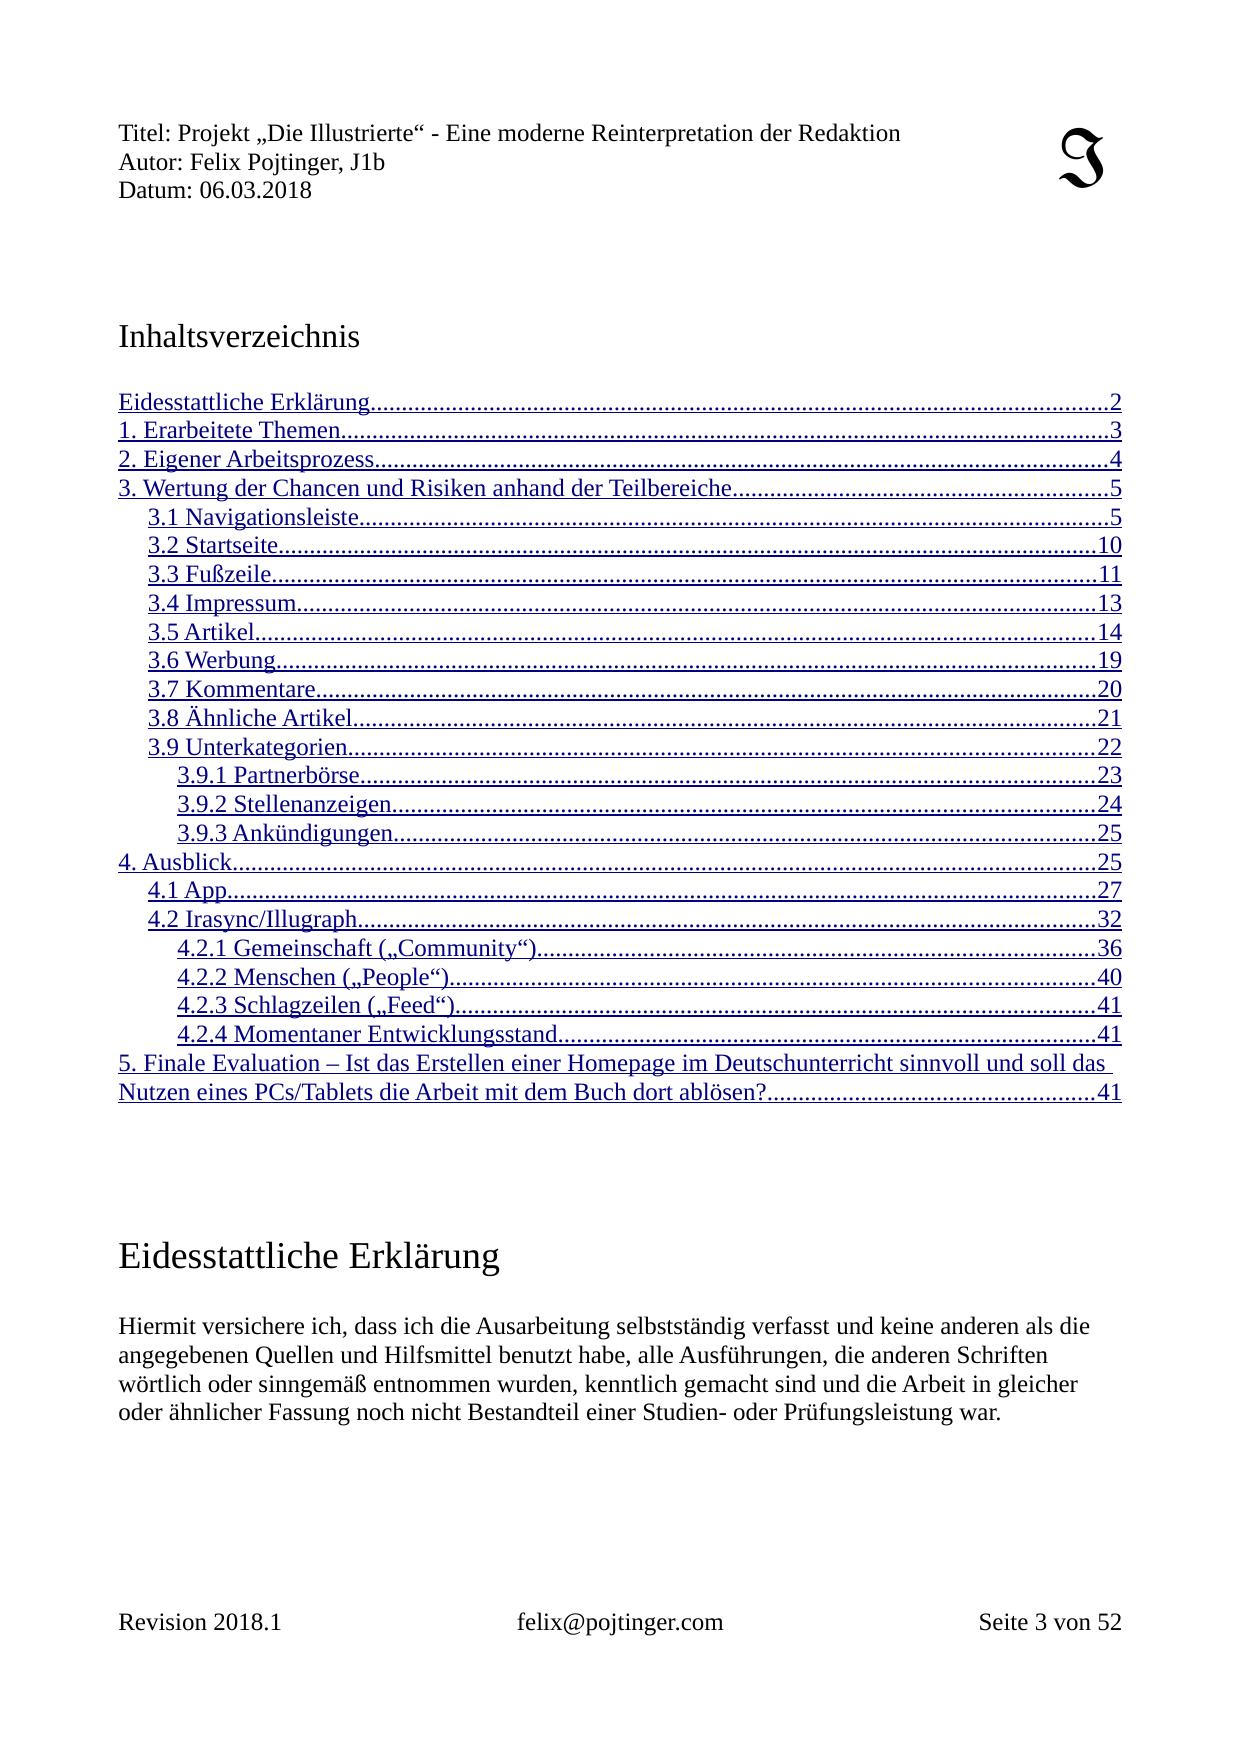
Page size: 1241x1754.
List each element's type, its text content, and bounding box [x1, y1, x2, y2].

text 4.2.2 Menschen („People“) 40 [177, 962, 1122, 987]
text 4.2.1 Gemeinschaft („Community“) 36 [177, 933, 1122, 958]
text 2. Eigener Arbeitsprozess 4 [118, 444, 1122, 469]
text 3.1 Navigationsleiste 5 [148, 502, 1122, 527]
subtitle Eidesstattliche Erklärung [118, 1233, 1122, 1277]
text 4.2 Irasync/Illugraph 32 [148, 904, 1122, 929]
text 3.9.1 Partnerbörse 23 [177, 760, 1122, 785]
text 3.7 Kommentare 20 [148, 674, 1122, 699]
text 3.3 Fußzeile 11 [148, 559, 1122, 584]
text 4.2.4 Momentaner Entwicklungsstand 41 [177, 1019, 1122, 1044]
text 3.9.2 Stellenanzeigen 24 [177, 789, 1122, 814]
text 3.9 Unterkategorien 22 [148, 732, 1122, 757]
text 4.1 App 27 [148, 875, 1122, 900]
text 3.8 Ähnliche Artikel 21 [148, 703, 1122, 728]
picture [1046, 120, 1120, 194]
text Eidesstattliche Erklärung 2 [118, 387, 1122, 412]
text Hiermit versichere ich, dass ich die Ausarbeitung selbstständig verfasst und keine anderen als die angegebenen Quellen und Hilfsmittel benutzt habe, alle Ausführungen, die anderen Schriften wörtlich oder sinngemäß entnommen wurden, kenntlich gemacht sind und die Arbeit in gleicher oder ähnlicher Fassung noch nicht Bestandteil einer Studien- oder Prüfungsleistung war. [118, 1311, 1122, 1426]
text 5. Finale Evaluation – Ist das Erstellen einer Homepage im Deutschunterricht sinnvoll und soll das Nutzen eines PCs/Tablets die Arbeit mit dem Buch dort ablösen? 41 [118, 1048, 1122, 1102]
text 3.9.3 Ankündigungen 25 [177, 818, 1122, 843]
text 3.5 Artikel 14 [148, 617, 1122, 642]
text 4. Ausblick 25 [118, 847, 1122, 872]
text 3.4 Impressum 13 [148, 588, 1122, 613]
subtitle Inhaltsverzeichnis [118, 317, 1122, 355]
text 3. Wertung der Chancen und Risiken anhand der Teilbereiche 5 [118, 473, 1122, 498]
text 4.2.3 Schlagzeilen („Feed“) 41 [177, 990, 1122, 1015]
text 3.2 Startseite 10 [148, 530, 1122, 555]
text 1. Erarbeitete Themen 3 [118, 415, 1122, 440]
text 3.6 Werbung 19 [148, 645, 1122, 670]
